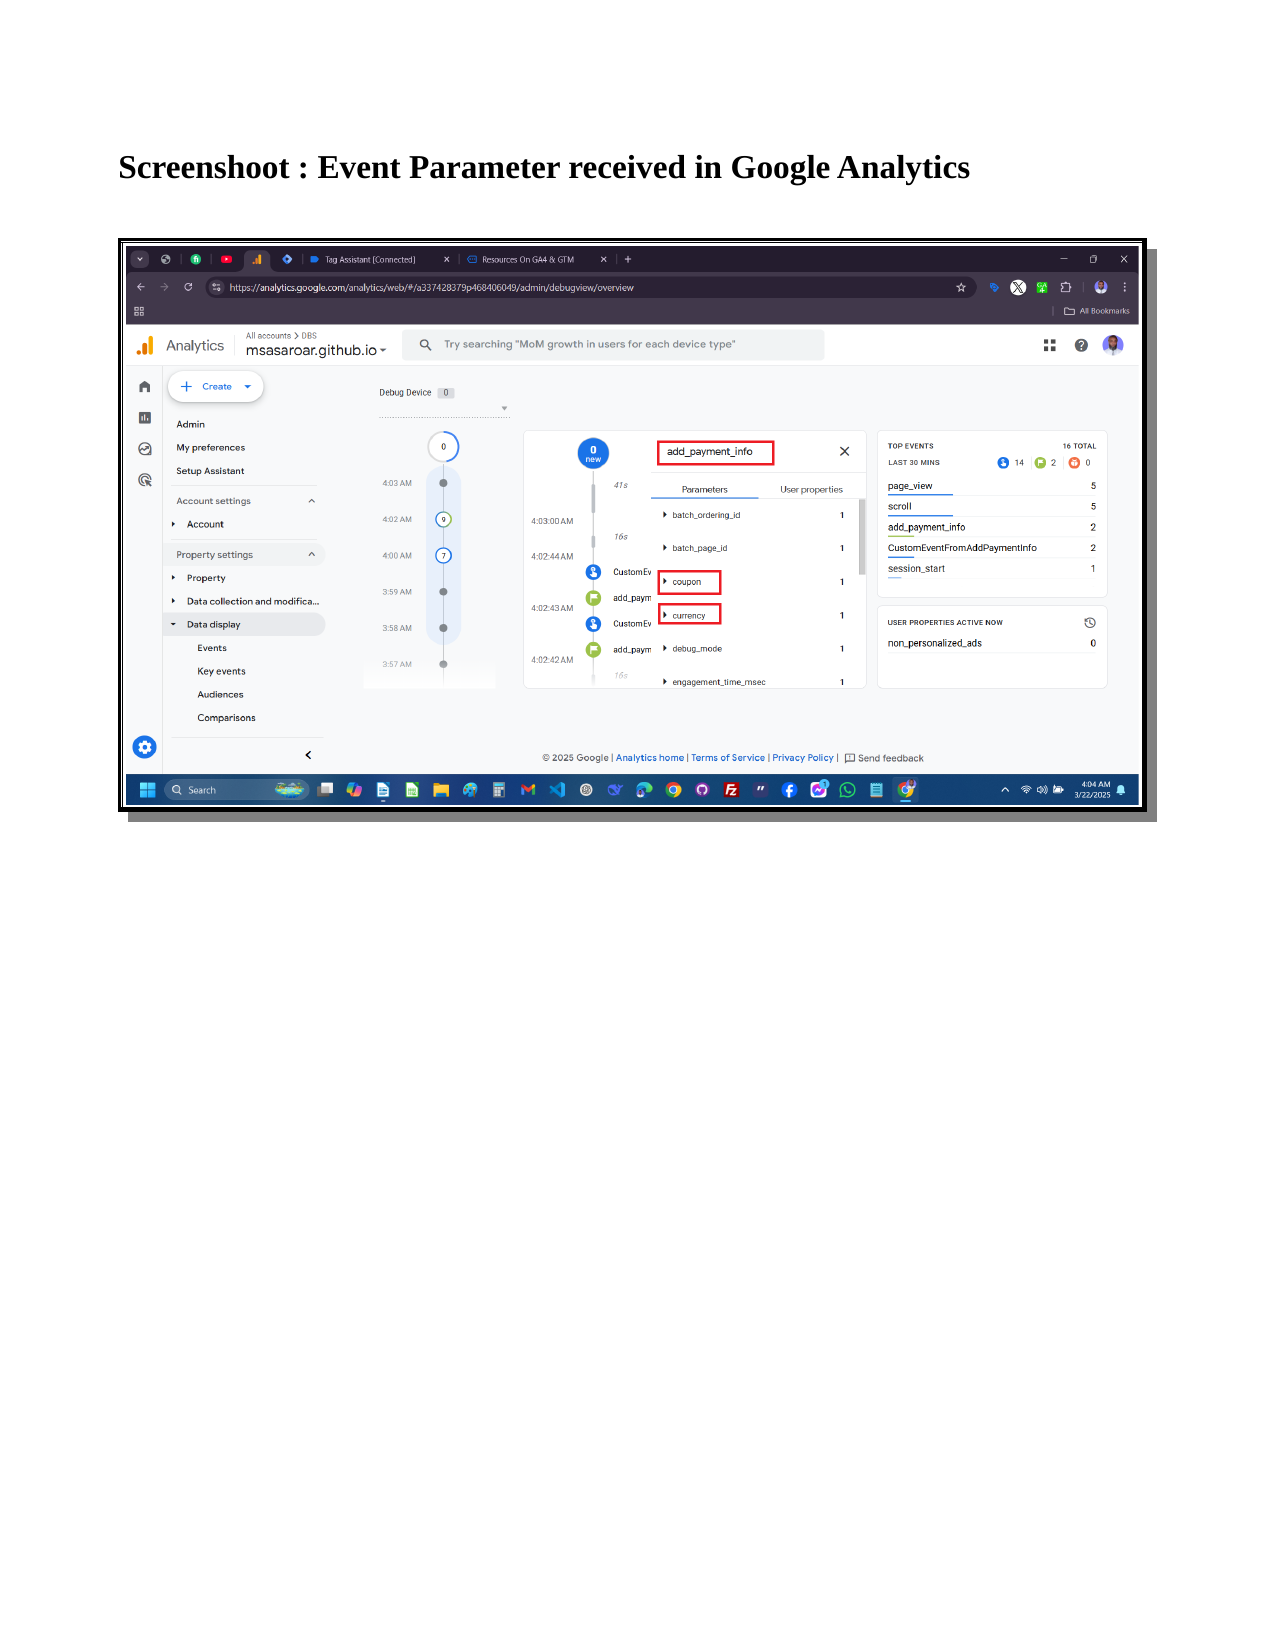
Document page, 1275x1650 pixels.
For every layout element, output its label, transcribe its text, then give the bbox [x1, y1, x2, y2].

picture [126, 246, 1139, 805]
text Screenshoot : Event Parameter received in Google Analytics [118, 147, 1157, 185]
